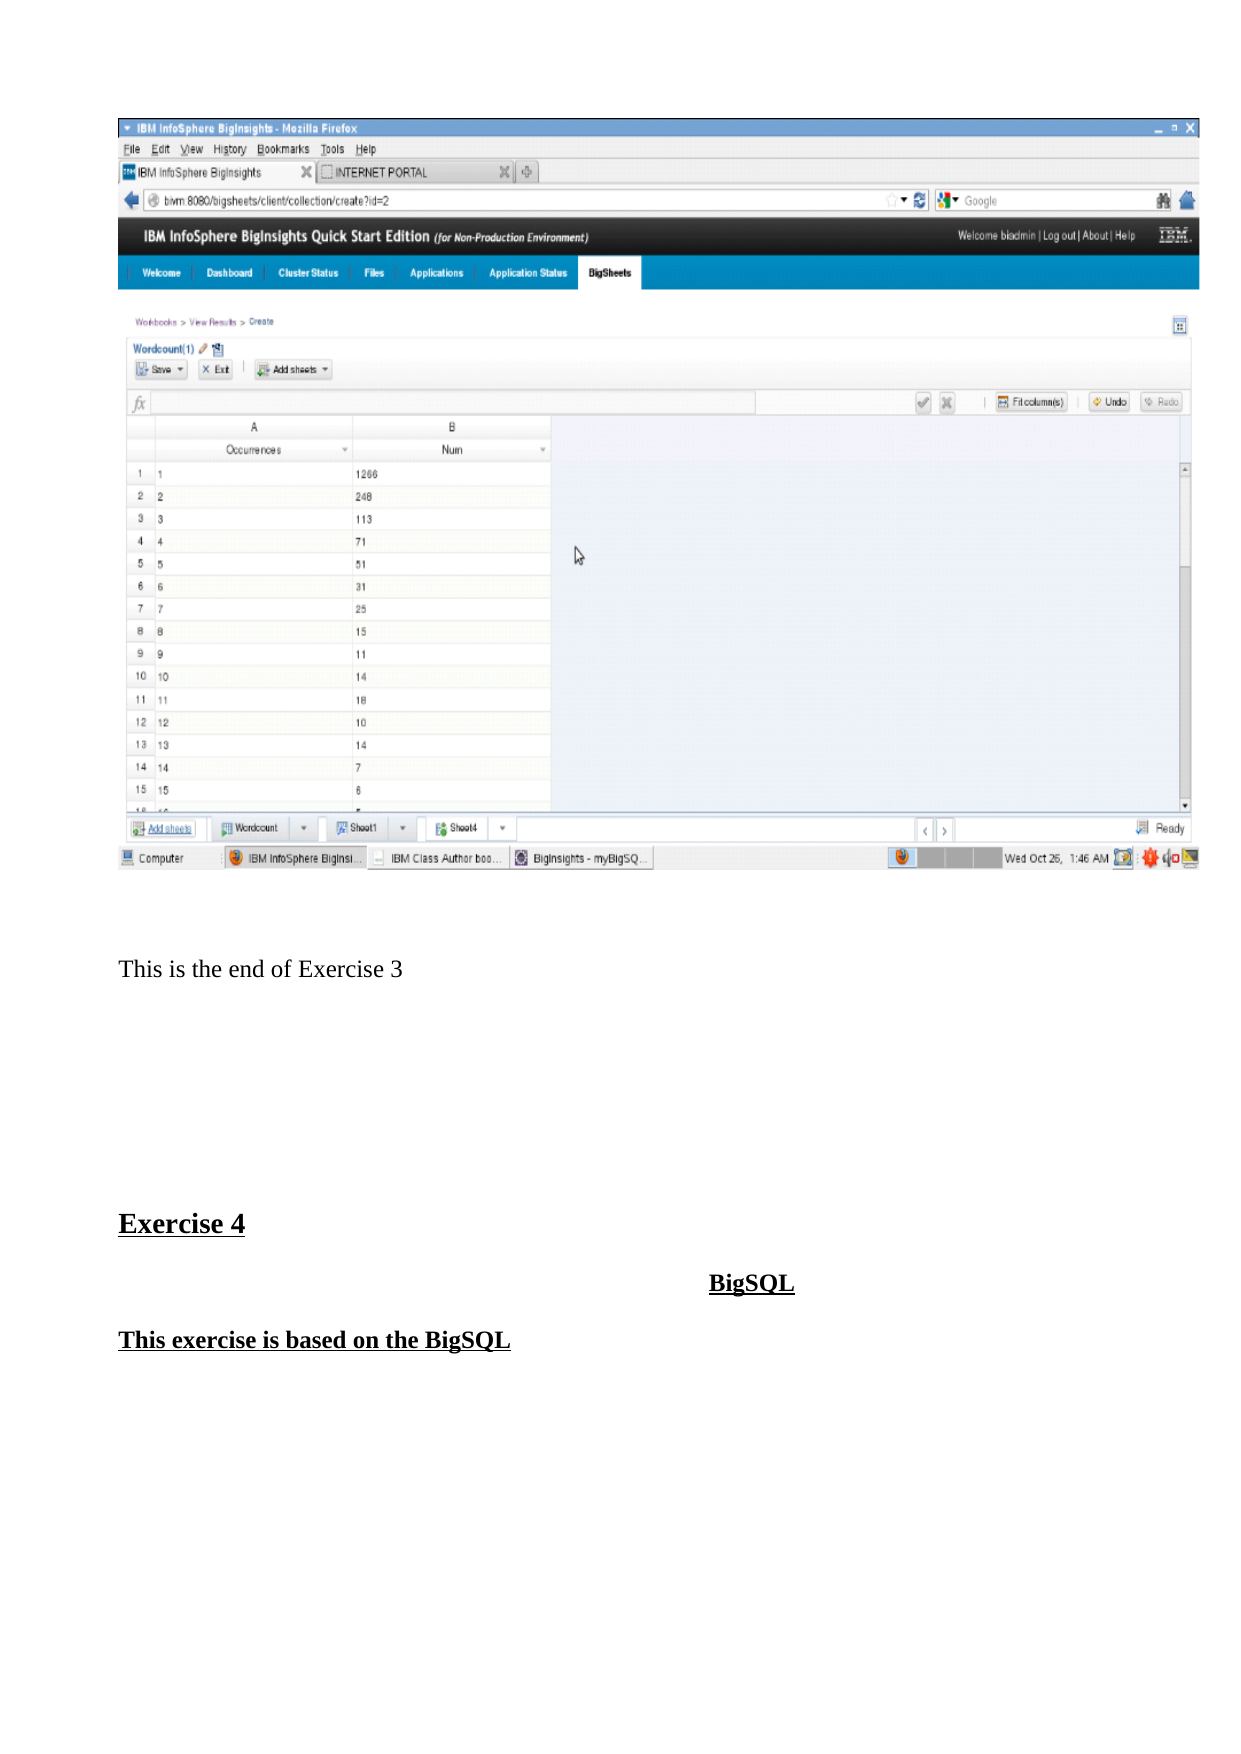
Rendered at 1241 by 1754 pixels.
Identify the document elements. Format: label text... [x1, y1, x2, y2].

text This exercise is based on the BigSQL [118, 1325, 1122, 1354]
text This is the end of Exercise 3 [118, 954, 1122, 982]
text Exercise 4 [118, 1207, 1122, 1240]
text BigSQL [118, 1268, 1122, 1297]
